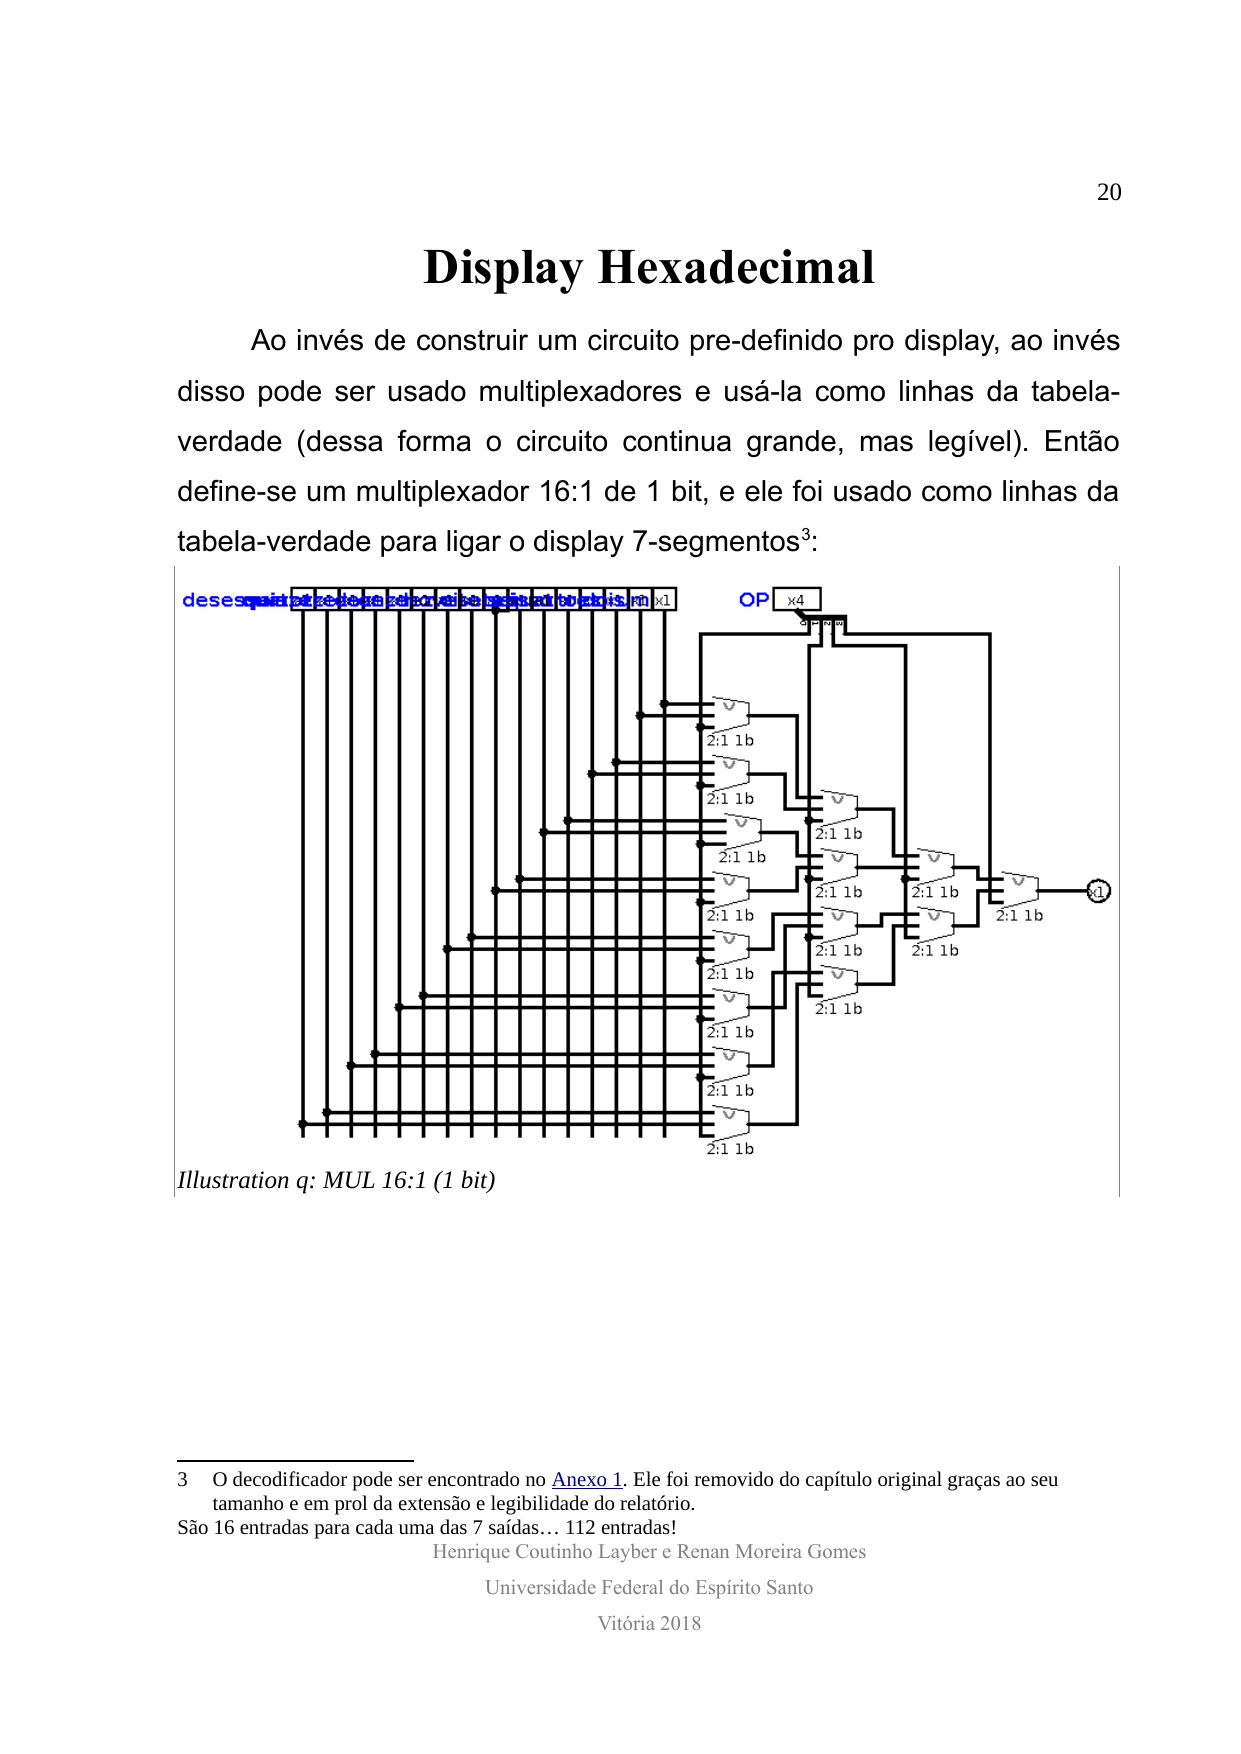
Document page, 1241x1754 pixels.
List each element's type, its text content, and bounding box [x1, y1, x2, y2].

text Illustration q: MUL 16:1 (1 bit) [177, 1160, 1116, 1194]
text Display Hexadecimal [177, 237, 1122, 294]
picture [177, 581, 1116, 1160]
text O decodificador pode ser encontrado no Anexo 1. Ele foi removido do capítulo original graças ao seu tamanho e em prol da extensão e legibilidade do relatório. [177, 1467, 1122, 1515]
text Ao invés de construir um circuito pre-definido pro display, ao invés disso pode ser usado multiplexadores e usá-la como linhas da tabela-verdade (dessa forma o circuito continua grande, mas legível). Então define-se um multiplexador 16:1 de 1 bit, e ele foi usado como linhas da tabela-verdade para ligar o display 7-segmentos: [177, 323, 1122, 558]
text São 16 entradas para cada uma das 7 saídas… 112 entradas! [177, 1515, 1122, 1539]
text [175, 566, 1119, 1197]
